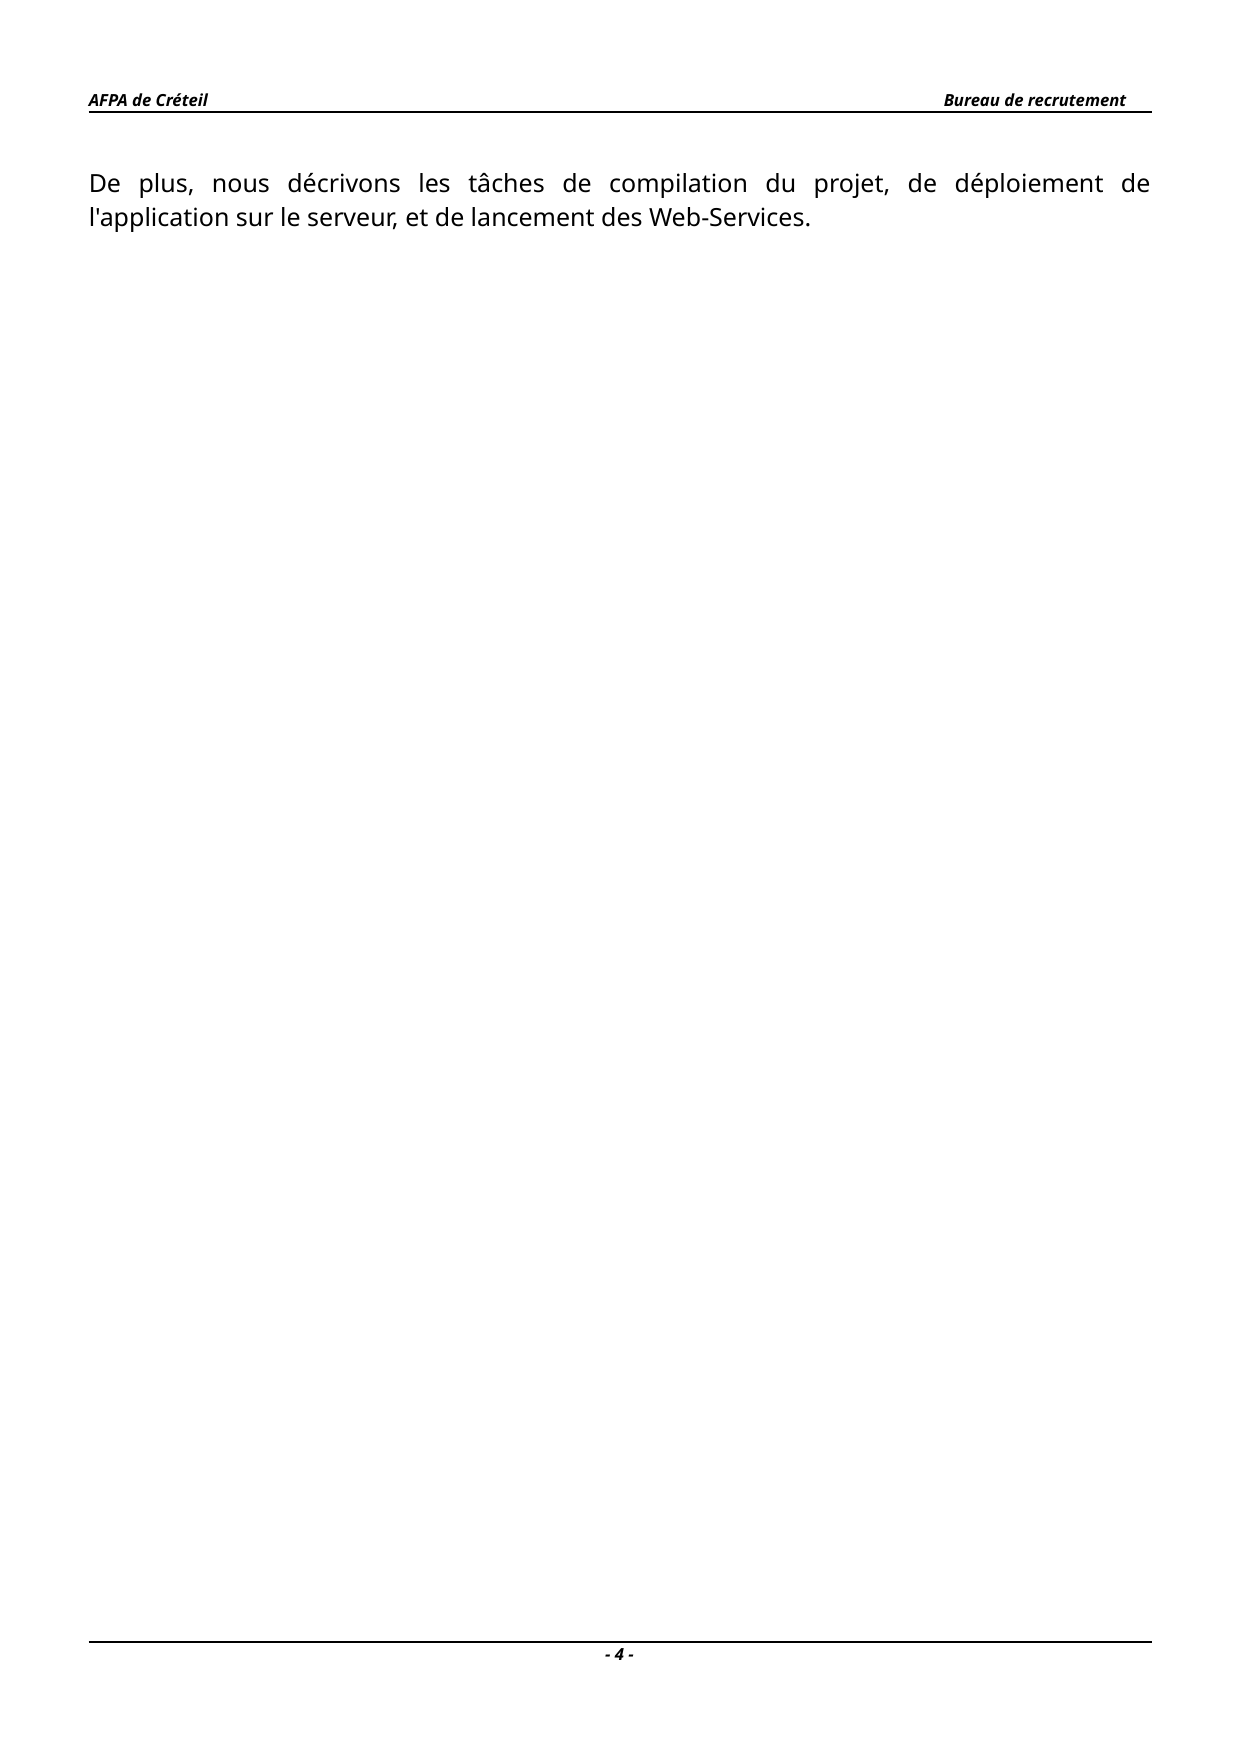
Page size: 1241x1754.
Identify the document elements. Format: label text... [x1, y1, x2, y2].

text De plus, nous décrivons les tâches de compilation du projet, de déploiement de l'application sur le serveur, et de lancement des Web-Services. [88, 166, 1152, 234]
